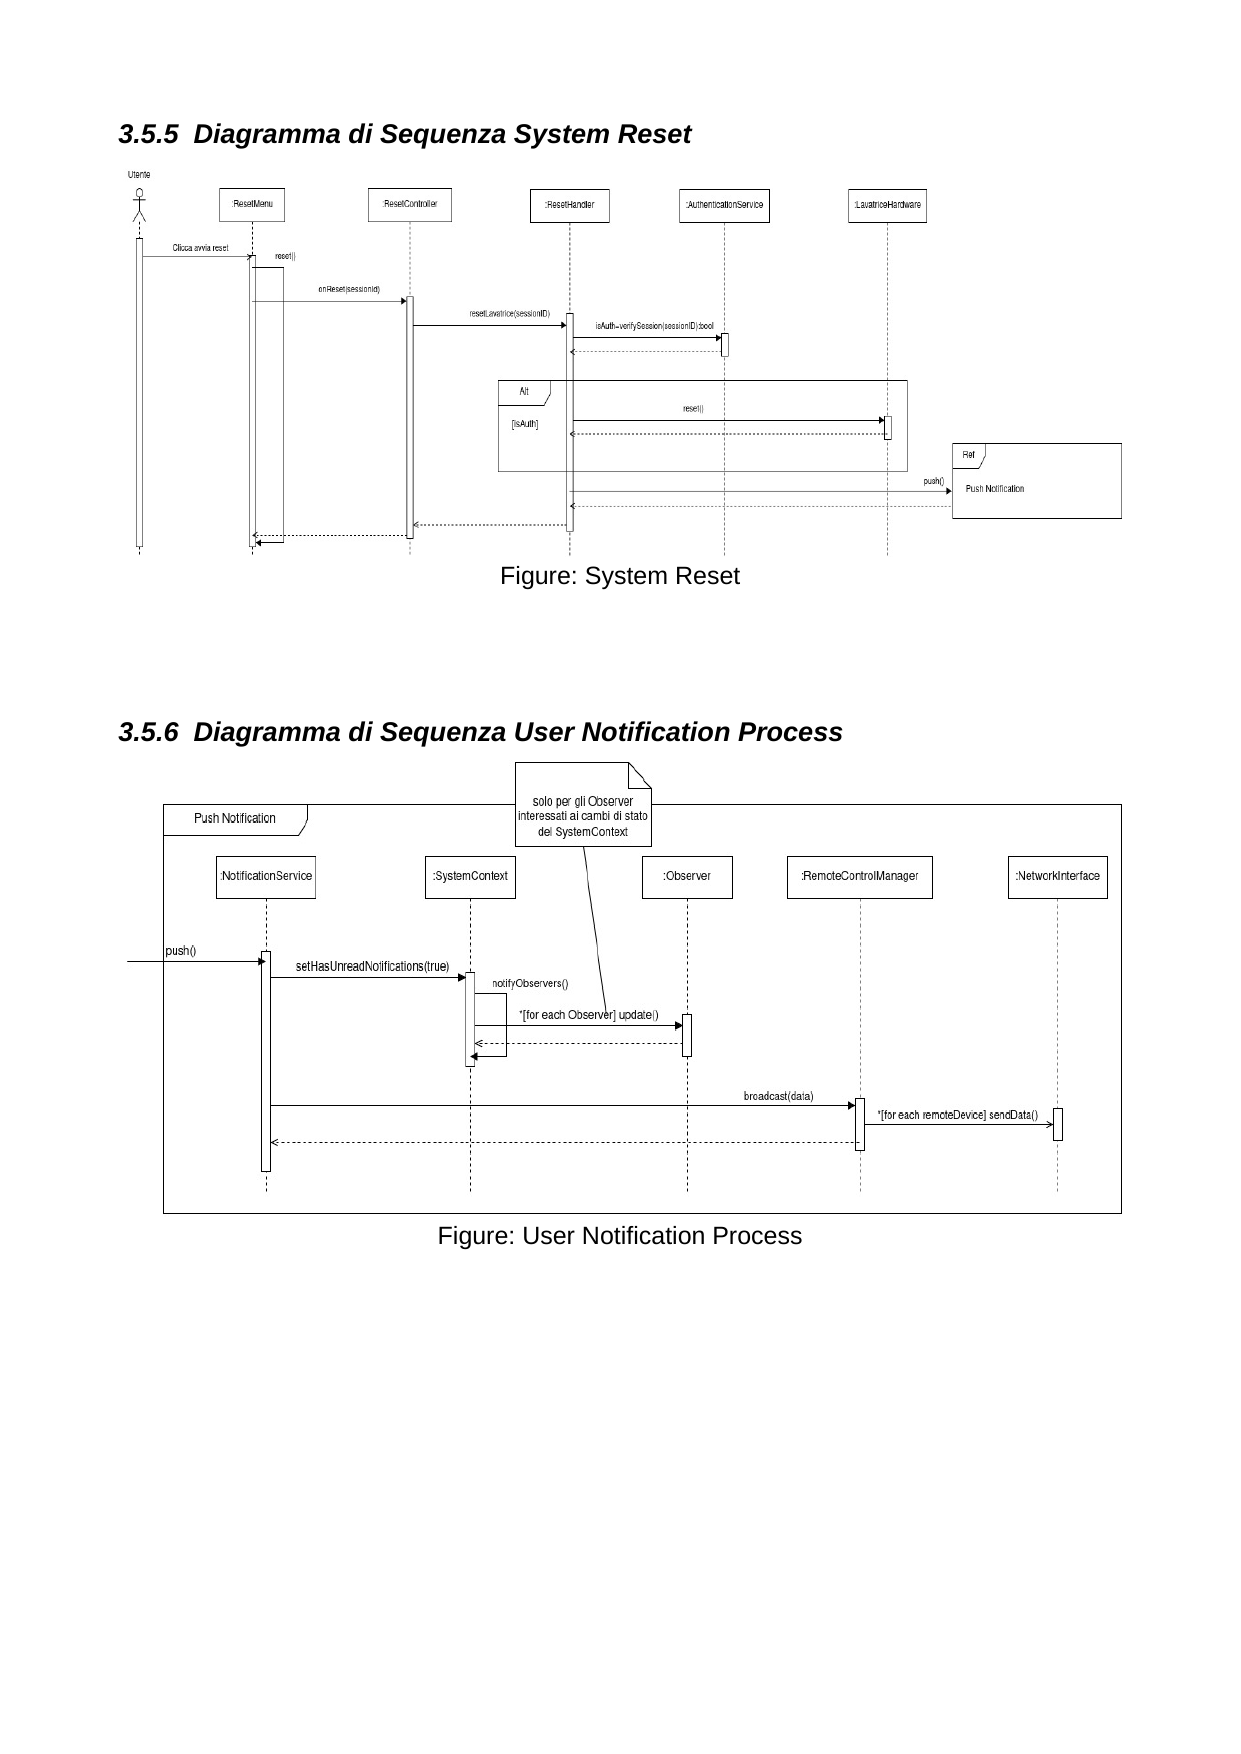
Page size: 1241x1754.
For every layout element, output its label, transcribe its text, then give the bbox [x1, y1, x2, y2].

picture [118, 161, 1123, 557]
picture [118, 760, 1123, 1217]
subtitle 3.5.6 Diagramma di Sequenza User Notification Process [118, 716, 1122, 748]
text Figure: User Notification Process [118, 1217, 1122, 1249]
text Figure: System Reset [118, 557, 1122, 590]
subtitle 3.5.5 Diagramma di Sequenza System Reset [118, 118, 1122, 149]
